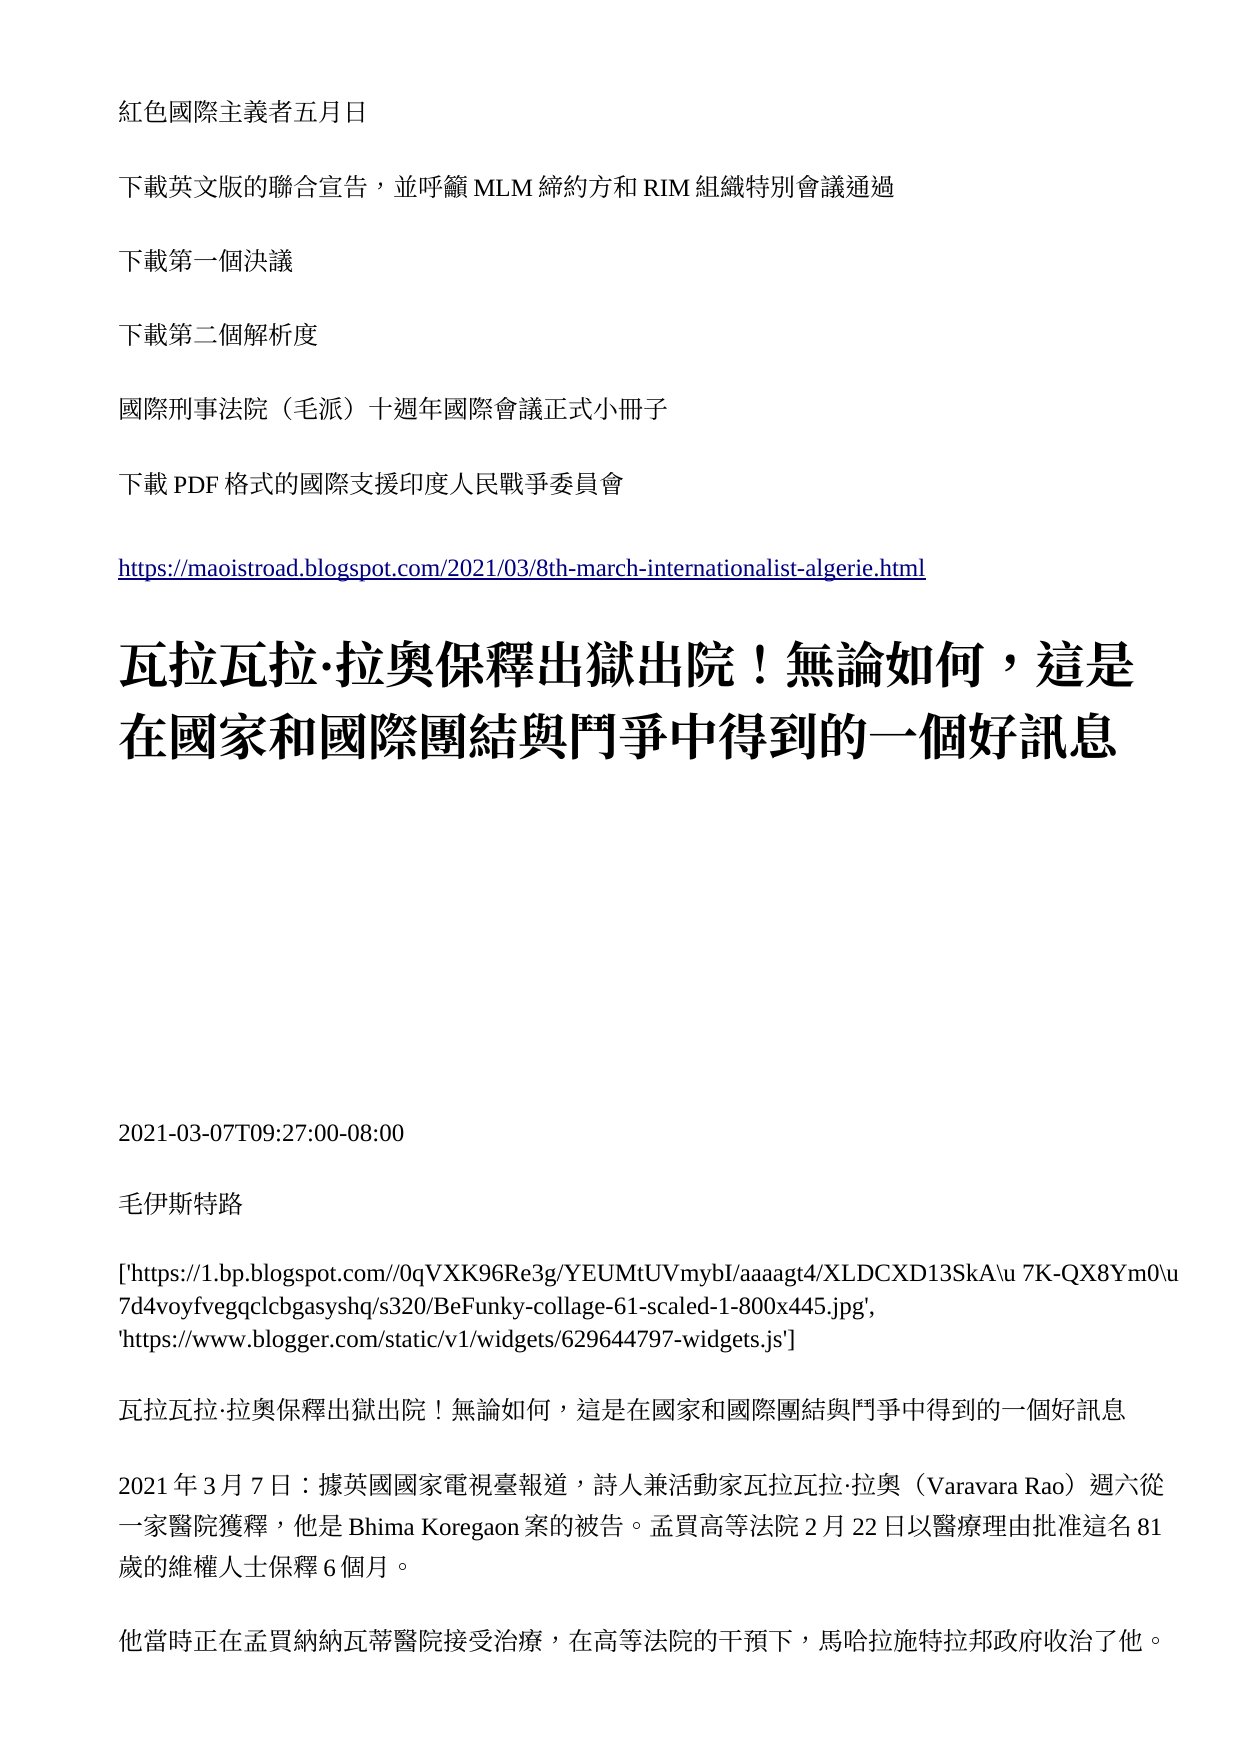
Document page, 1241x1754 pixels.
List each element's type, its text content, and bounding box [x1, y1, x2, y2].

text 2021-03-07T09:27:00-08:00 毛伊斯特路 ['https://1.bp.blogspot.com//0qVXK96Re3g/YEUMtUVmybI/aaaagt4/XLDCXD13SkA\u 7K-QX8Ym0\u 7d4voyfvegqclcbgasyshq/s320/BeFunky-collage-61-scaled-1-800x445.jpg', 'https://www.blogger.com/static/v1/widgets/629644797-widgets.js'] 瓦拉瓦拉·拉奧保釋出獄出院！無論如何，這是在國家和國際團結與鬥爭中得到的一個好訊息 2021年3月7日：據英國國家電視臺報道，詩人兼活動家瓦拉瓦拉·拉奧（Varavara Rao）週六從一家醫院獲釋，他是Bhima Koregaon案的被告。孟買高等法院2月22日以醫療理由批准這名81歲的維權人士保釋6個月。 他當時正在孟買納納瓦蒂醫院接受治療，在高等法院的干預下，馬哈拉施特拉邦政府收治了他。 [118, 1084, 1181, 1658]
text https://maoistroad.blogspot.com/2021/03/8th-march-internationalist-algerie.html [118, 520, 1181, 582]
subtitle 瓦拉瓦拉·拉奧保釋出獄出院！無論如何，這是在國家和國際團結與鬥爭中得到的一個好訊息 [118, 626, 1181, 770]
text 2021-03-07T09:18:00-08:00 毛澤東 ['https://1.bp.blogspot.com/-mdt24lkvu y/yeukdxh83qi/aaaaaa gtw/2ym5ks 4yjsscifh69z6cbyuqsygf4qoaclcgasyhq/w452-h640/sciopero%2bdonne%2bin%2barabo.jpg“，”https://www.blogger.com/static/v1/widgets/629644797-widgets.js“”“ 第八屆國際遊行-阿爾及利亞 -在婦女罷工的那一天，生產場所的行動癱瘓。-一場沒有在工人勞動力重組中進行和利用的罷工*放棄了家庭責任：撫養孩子、做飯、洗衣服、在家測量*心理和情感護理工作。*譴責一切形式的男性暴力：身體、心理和性暴力的罷工。 毛澤東在上午9:18釋出了這個部落格！Share to Twitter Share to Facebook Share to Pinterest無評論： 釋出評論 部落格cmt createFrame（'https://www.blogger.com/rpc relay.html“）；新帖子舊帖子主頁訂閱：帖子評論（Atom）特別問題 請求：maoistroad@gmail.com 紅色國際主義者五月日 下載英文版的聯合宣告，並呼籲MLM締約方和RIM組織特別會議通過 下載第一個決議 下載第二個解析度 國際刑事法院（毛派）十週年國際會議正式小冊子 下載PDF格式的國際支援印度人民戰爭委員會 [118, 59, 1181, 500]
